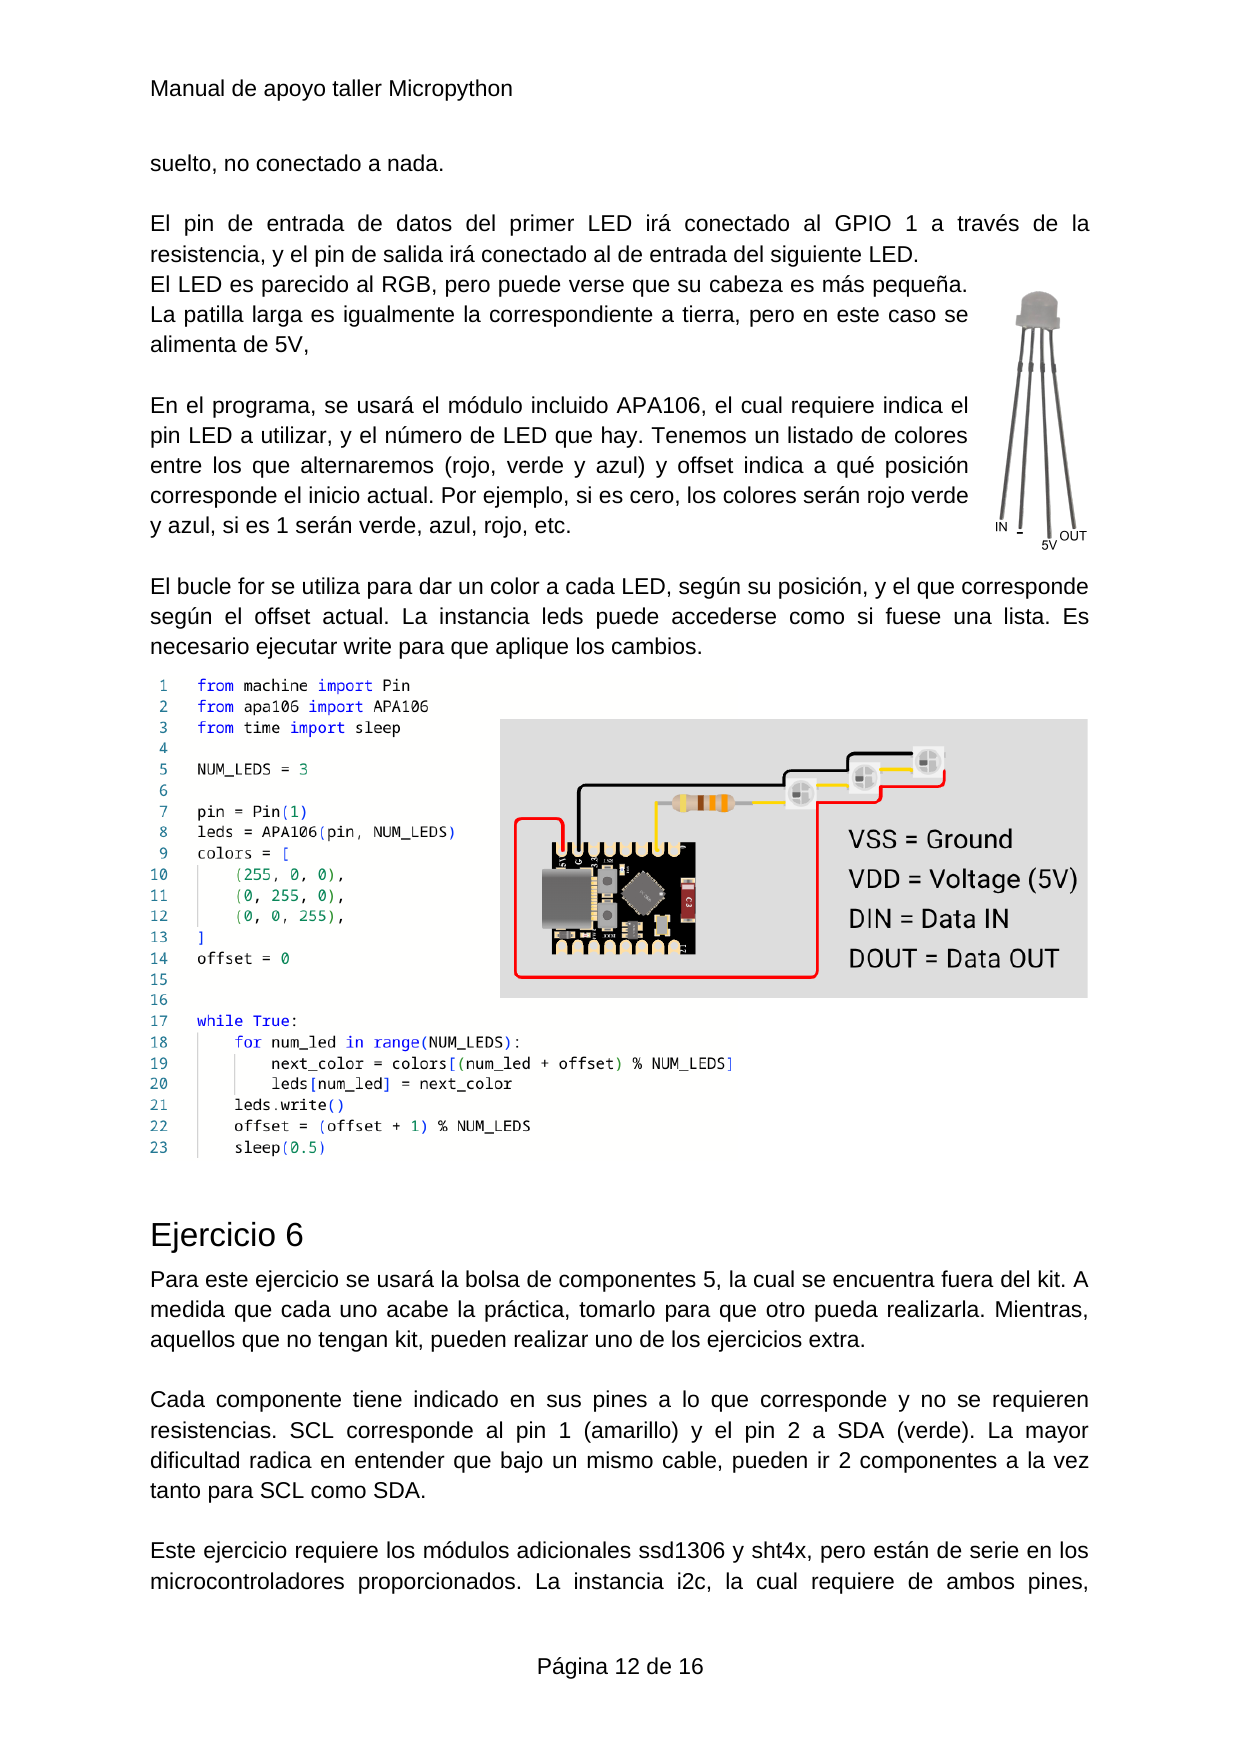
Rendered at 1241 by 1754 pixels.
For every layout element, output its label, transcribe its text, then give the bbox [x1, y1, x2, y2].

text El bucle for se utiliza para dar un color a cada LED, según su posición, y el que corresponde según el offset actual. La instancia leds puede accederse como si fuese una lista. Es necesario ejecutar write para que aplique los cambios. [150, 573, 1090, 660]
text El LED es parecido al RGB, pero puede verse que su cabeza es más pequeña. La patilla larga es igualmente la correspondiente a tierra, pero en este caso se alimenta de 5V, [150, 271, 1090, 358]
subtitle Ejercicio 6 [150, 1214, 1090, 1253]
text Cada componente tiene indicado en sus pines a lo que corresponde y no se requieren resistencias. SCL corresponde al pin 1 (amarillo) y el pin 2 a SDA (verde). La mayor dificultad radica en entender que bajo un mismo cable, pueden ir 2 componentes a la vez tanto para SCL como SDA. [150, 1386, 1090, 1503]
text El pin de entrada de datos del primer LED irá conectado al GPIO 1 a través de la resistencia, y el pin de salida irá conectado al de entrada del siguiente LED. [150, 210, 1090, 267]
picture [148, 669, 1088, 1161]
text Este ejercicio requiere los módulos adicionales ssd1306 y sht4x, pero están de serie en los microcontroladores proporcionados. La instancia i2c, la cual requiere de ambos pines, [150, 1537, 1090, 1594]
text En el programa, se usará el módulo incluido APA106, el cual requiere indica el pin LED a utilizar, y el número de LED que hay. Tenemos un listado de colores entre los que alternaremos (rojo, verde y azul) y offset indica a qué posición corresponde el inicio actual. Por ejemplo, si es cero, los colores serán rojo verde y azul, si es 1 serán verde, azul, rojo, etc. [150, 392, 988, 539]
text suelto, no conectado a nada. [150, 150, 1090, 176]
picture [988, 289, 1088, 551]
text Para este ejercicio se usará la bolsa de componentes 5, la cual se encuentra fuera del kit. A medida que cada uno acabe la práctica, tomarlo para que otro pueda realizarla. Mientras, aquellos que no tengan kit, pueden realizar uno de los ejercicios extra. [150, 1266, 1090, 1352]
